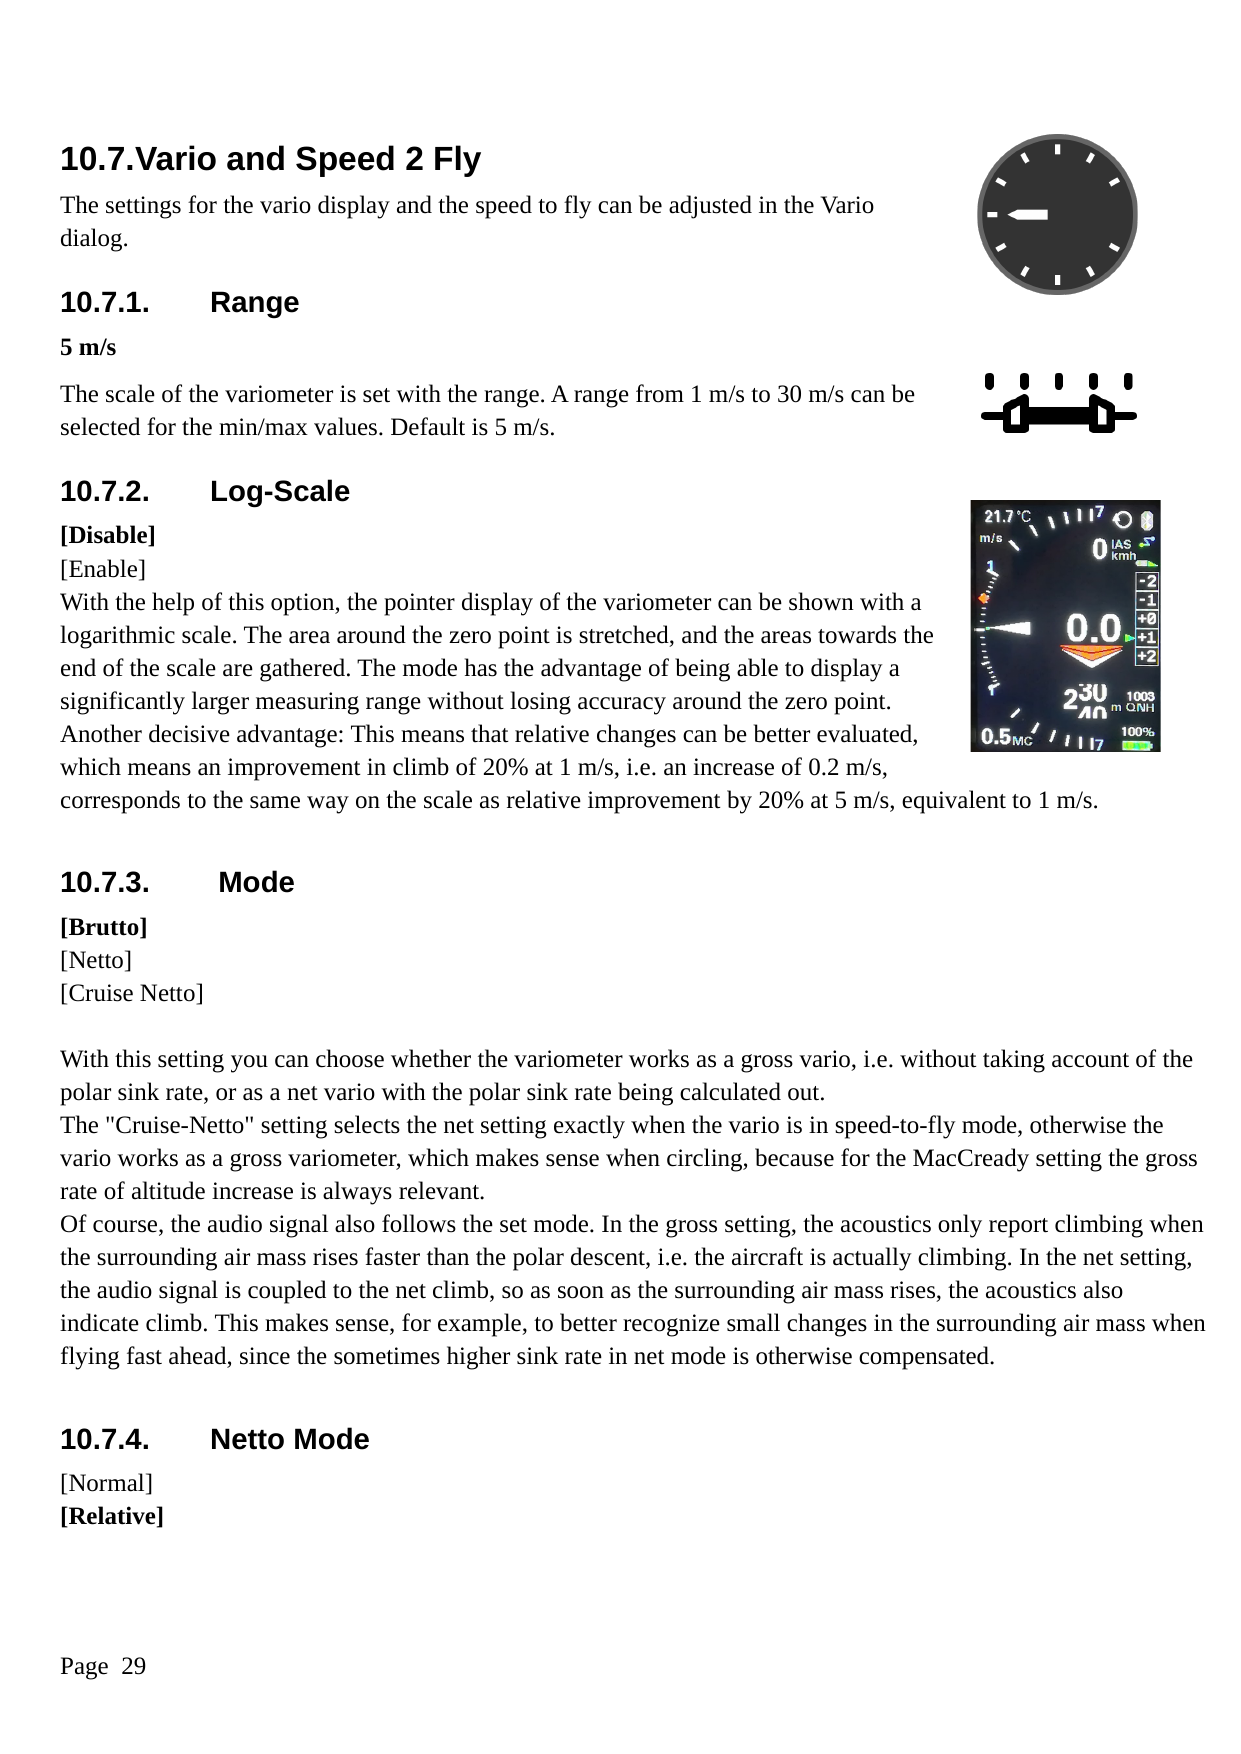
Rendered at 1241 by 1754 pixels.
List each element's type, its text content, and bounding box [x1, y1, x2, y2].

subtitle Netto Mode [60, 1422, 1207, 1455]
text [1145, 332, 1207, 360]
text [1161, 521, 1207, 549]
text [Cruise Netto] [60, 978, 1207, 1006]
text [Brutto] [60, 912, 1207, 940]
text [Normal] [60, 1468, 1207, 1497]
text With the help of this option, the pointer display of the variometer can be shown with a logarithmic scale. The area around the zero point is stretched, and the areas towards the end of the scale are gathered. The mode has the advantage of being able to display a significantly larger measuring range without losing accuracy around the zero point. Another decisive advantage: This means that relative changes can be better evaluated, which means an improvement in climb of 20% at 1 m/s, i.e. an increase of 0.2 m/s, corresponds to the same way on the scale as relative improvement by 20% at 5 m/s, equivalent to 1 m/s. [60, 587, 1207, 813]
text [Disable] [60, 521, 970, 549]
text [1145, 379, 1207, 441]
subtitle Mode [60, 865, 1207, 899]
subtitle Log-Scale [60, 474, 1207, 508]
text [Relative] [60, 1501, 1207, 1529]
text [Netto] [60, 945, 1207, 973]
subtitle Vario and Speed 2 Fly [60, 139, 977, 178]
picture [970, 500, 1161, 752]
text [Enable] [60, 554, 970, 582]
text The settings for the vario display and the speed to fly can be adjusted in the Vario dialog. [60, 190, 977, 252]
text With this setting you can choose whether the variometer works as a gross vario, i.e. without taking account of the polar sink rate, or as a net vario with the polar sink rate being calculated out. The "Cruise-Netto" setting selects the net setting exactly when the vario is in speed-to-fly mode, otherwise the vario works as a gross variometer, which makes sense when circling, because for the MacCready setting the gross rate of altitude increase is always relevant. Of course, the audio signal also follows the set mode. In the gross setting, the acoustics only report climbing when the surrounding air mass rises faster than the polar descent, i.e. the aircraft is actually climbing. In the net setting, the audio signal is coupled to the net climb, so as soon as the surrounding air mass rises, the acoustics also indicate climb. This makes sense, for example, to better recognize small changes in the surrounding air mass when flying fast ahead, since the sometimes higher sink rate in net mode is otherwise compensated. [60, 1044, 1207, 1370]
picture [977, 134, 1138, 295]
picture [972, 316, 1145, 489]
text [1138, 190, 1207, 252]
text 5 m/s [60, 332, 972, 360]
subtitle Range [60, 285, 1207, 319]
text [1161, 554, 1207, 582]
text The scale of the variometer is set with the range. A range from 1 m/s to 30 m/s can be selected for the min/max values. Default is 5 m/s. [60, 379, 972, 441]
subtitle [1138, 139, 1207, 178]
